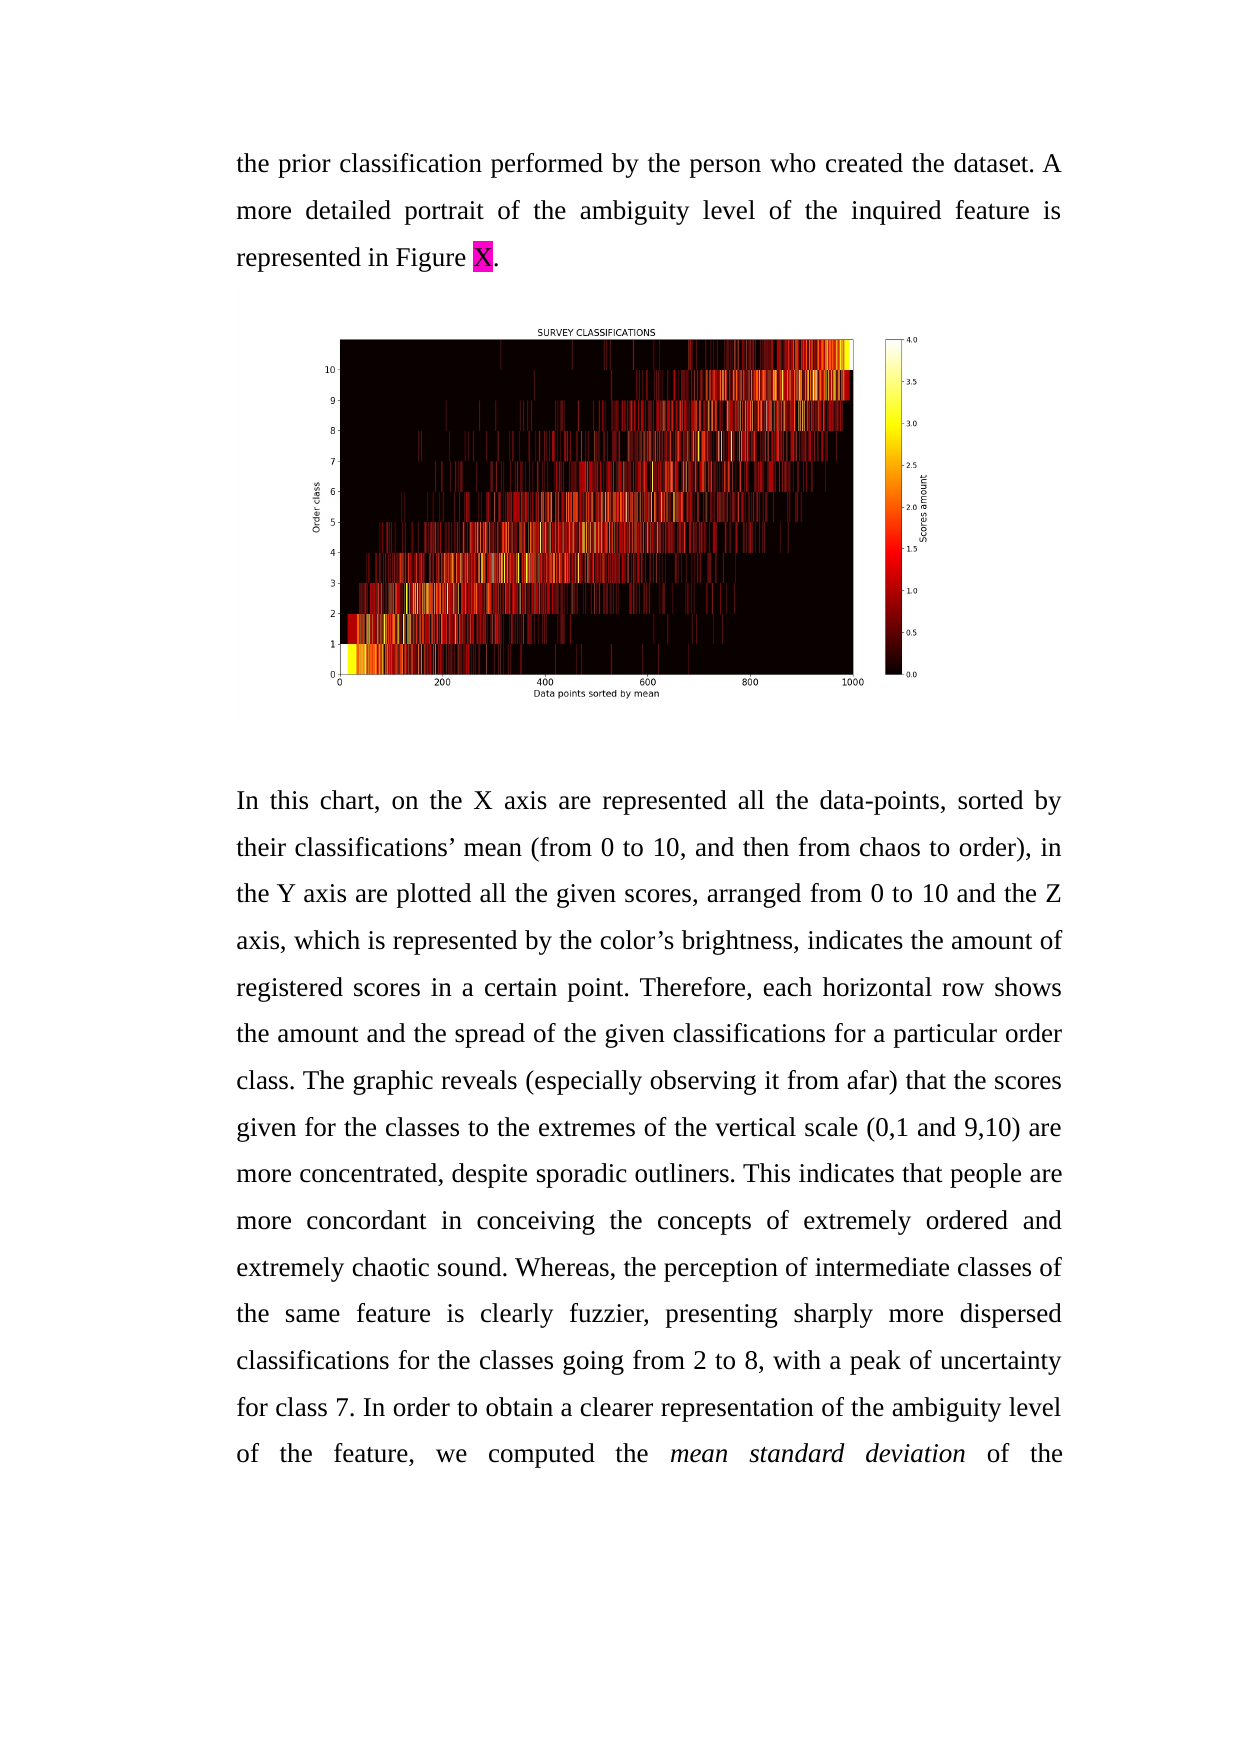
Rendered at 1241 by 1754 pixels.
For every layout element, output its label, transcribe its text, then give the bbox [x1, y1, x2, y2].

picture [236, 287, 1063, 722]
text In this chart, on the X axis are represented all the data-points, sorted by their classifications’ mean (from 0 to 10, and then from chaos to order), in the Y axis are plotted all the given scores, arranged from 0 to 10 and the Z axis, which is represented by the color’s brightness, indicates the amount of registered scores in a certain point. Therefore, each horizontal row shows the amount and the spread of the given classifications for a particular order class. The graphic reveals (especially observing it from afar) that the scores given for the classes to the extremes of the vertical scale (0,1 and 9,10) are more concentrated, despite sporadic outliners. This indicates that people are more concordant in conceiving the concepts of extremely ordered and extremely chaotic sound. Whereas, the perception of intermediate classes of the same feature is clearly fuzzier, presenting sharply more dispersed classifications for the classes going from 2 to 8, with a peak of uncertainty for class 7. In order to obtain a clearer representation of the ambiguity level of the feature, we computed the mean standard deviation of the [236, 784, 1063, 1469]
text the prior classification performed by the person who created the dataset. A more detailed portrait of the ambiguity level of the inquired feature is represented in Figure X. [236, 148, 1063, 272]
